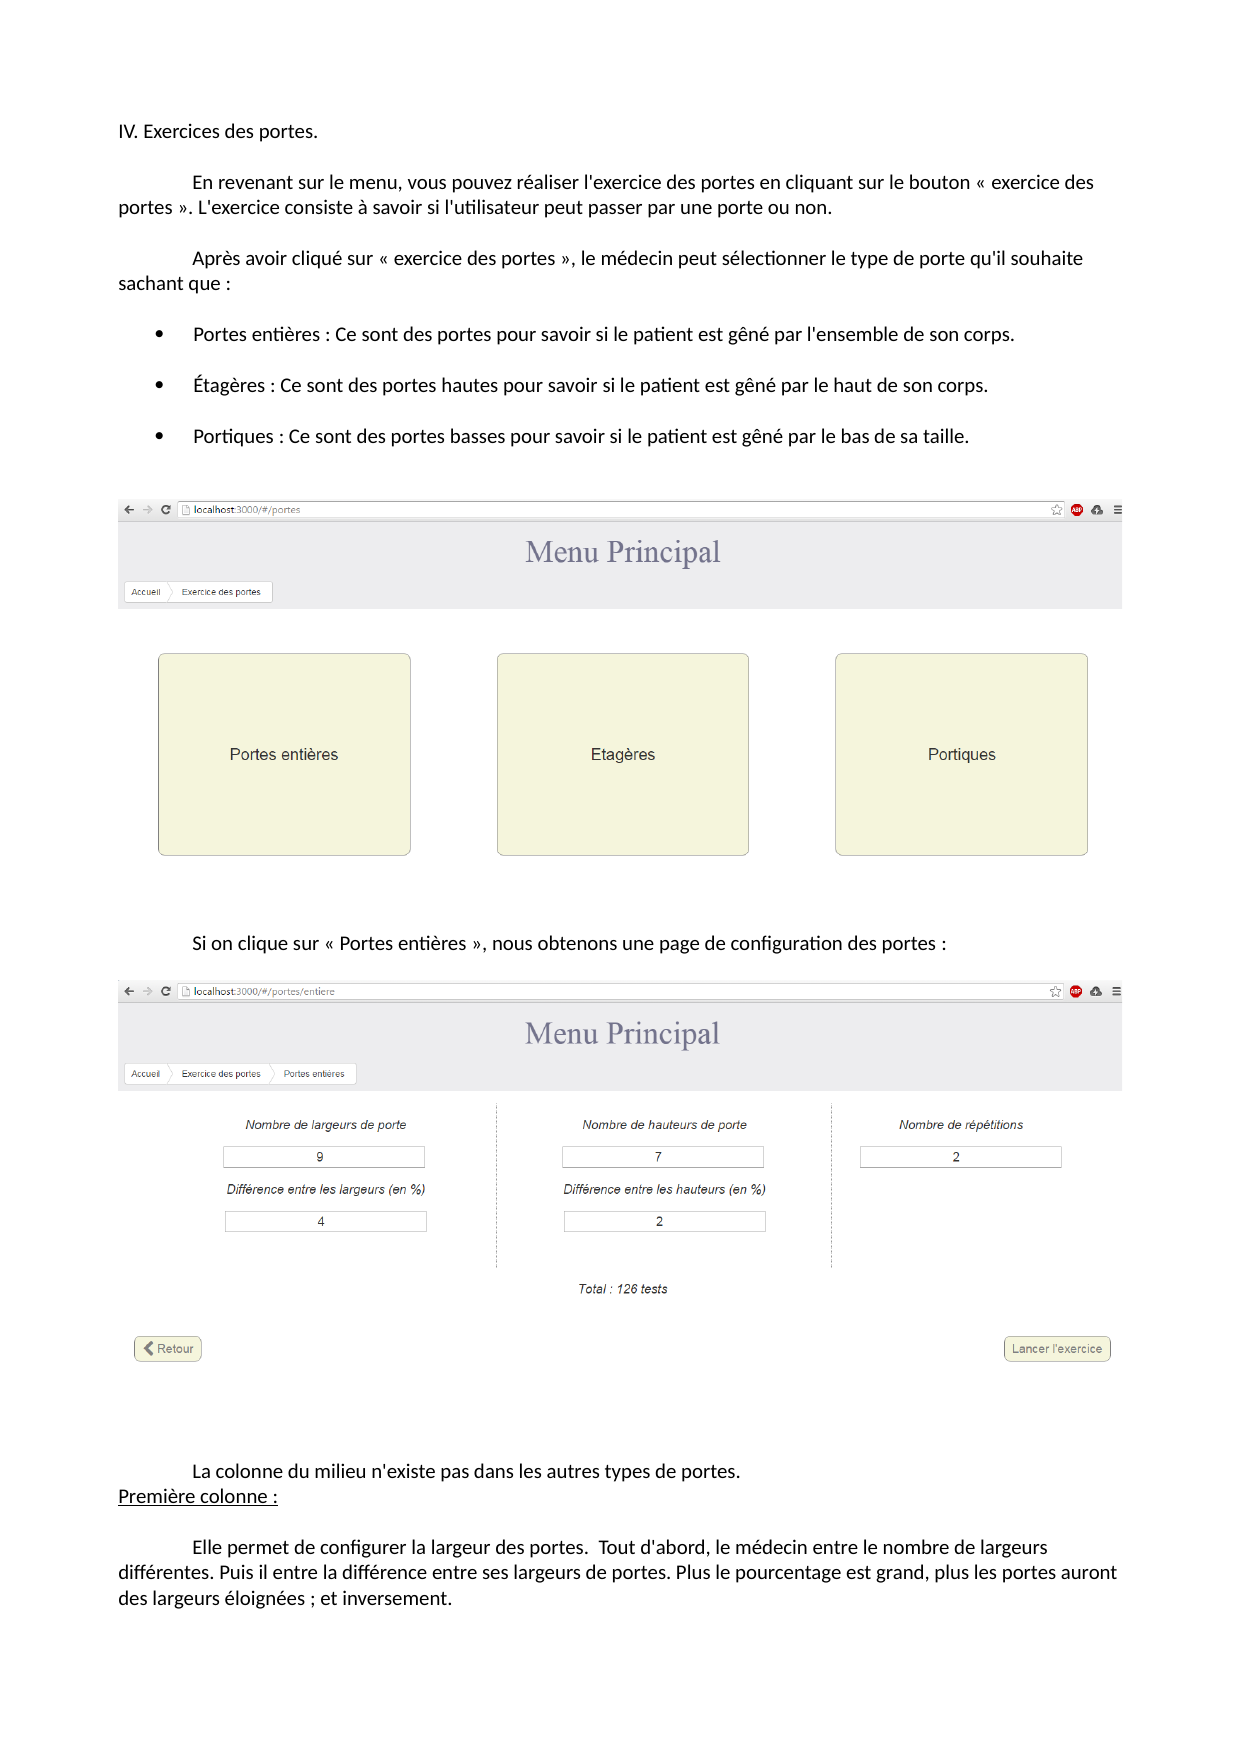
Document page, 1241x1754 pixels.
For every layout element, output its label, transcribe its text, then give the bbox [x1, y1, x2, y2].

text En revenant sur le menu, vous pouvez réaliser l'exercice des portes en cliquant sur le bouton « exercice des portes ». L'exercice consiste à savoir si l'utilisateur peut passer par une porte ou non. [118, 169, 1122, 220]
text Elle permet de configurer la largeur des portes. Tout d'abord, le médecin entre le nombre de largeurs différentes. Puis il entre la différence entre ses largeurs de portes. Plus le pourcentage est grand, plus les portes auront des largeurs éloignées ; et inversement. [118, 1534, 1122, 1610]
list Portes entières : Ce sont des portes pour savoir si le patient est gêné par l'ensemble de son corps. [156, 321, 1122, 347]
text Si on clique sur « Portes entières », nous obtenons une page de configuration des portes : [118, 930, 1122, 955]
list Étagères : Ce sont des portes hautes pour savoir si le patient est gêné par le haut de son corps. [156, 372, 1122, 398]
list Portiques : Ce sont des portes basses pour savoir si le patient est gêné par le bas de sa taille. [156, 423, 1122, 448]
text Première colonne : [118, 1483, 1122, 1509]
text IV. Exercices des portes. [118, 118, 1122, 143]
text Après avoir cliqué sur « exercice des portes », le médecin peut sélectionner le type de porte qu'il souhaite sachant que : [118, 245, 1122, 296]
text La colonne du milieu n'existe pas dans les autres types de portes. [118, 1458, 1122, 1483]
